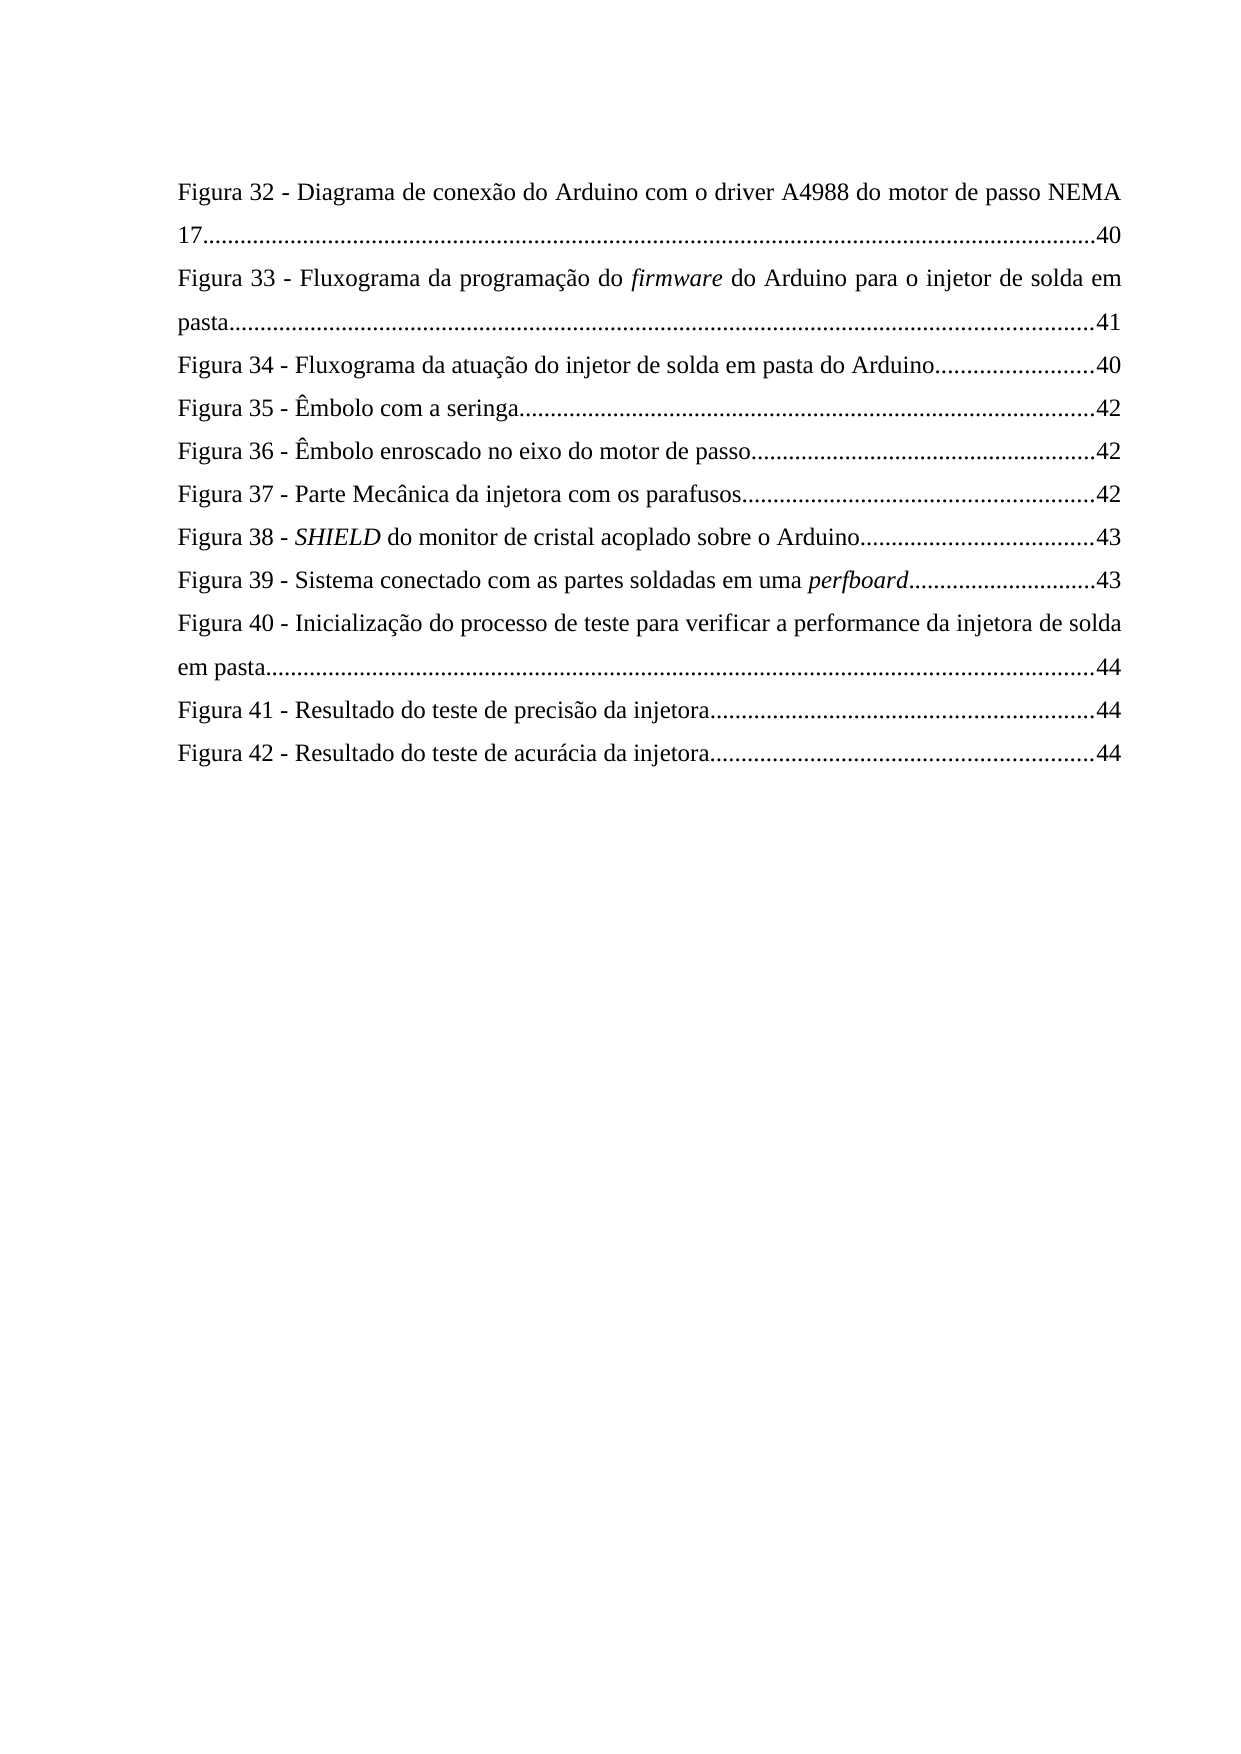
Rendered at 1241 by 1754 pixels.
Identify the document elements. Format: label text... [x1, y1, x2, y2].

text Figura 40 - Inicialização do processo de teste para verificar a performance da injetora de solda em pasta. 44 [177, 608, 1122, 680]
text Figura 41 - Resultado do teste de precisão da injetora. 44 [177, 695, 1122, 723]
text Figura 34 - Fluxograma da atuação do injetor de solda em pasta do Arduino. 40 [177, 350, 1122, 378]
text Figura 36 - Êmbolo enroscado no eixo do motor de passo. 42 [177, 436, 1122, 465]
text Figura 39 - Sistema conectado com as partes soldadas em uma perfboard. 43 [177, 565, 1122, 594]
text Figura 38 - SHIELD do monitor de cristal acoplado sobre o Arduino. 43 [177, 522, 1122, 551]
text Figura 35 - Êmbolo com a seringa. 42 [177, 393, 1122, 422]
text Figura 42 - Resultado do teste de acurácia da injetora. 44 [177, 738, 1122, 767]
text Figura 37 - Parte Mecânica da injetora com os parafusos. 42 [177, 479, 1122, 508]
text Figura 33 - Fluxograma da programação do firmware do Arduino para o injetor de solda em pasta. 41 [177, 263, 1122, 335]
text Figura 32 - Diagrama de conexão do Arduino com o driver A4988 do motor de passo NEMA 17. 40 [177, 177, 1122, 249]
